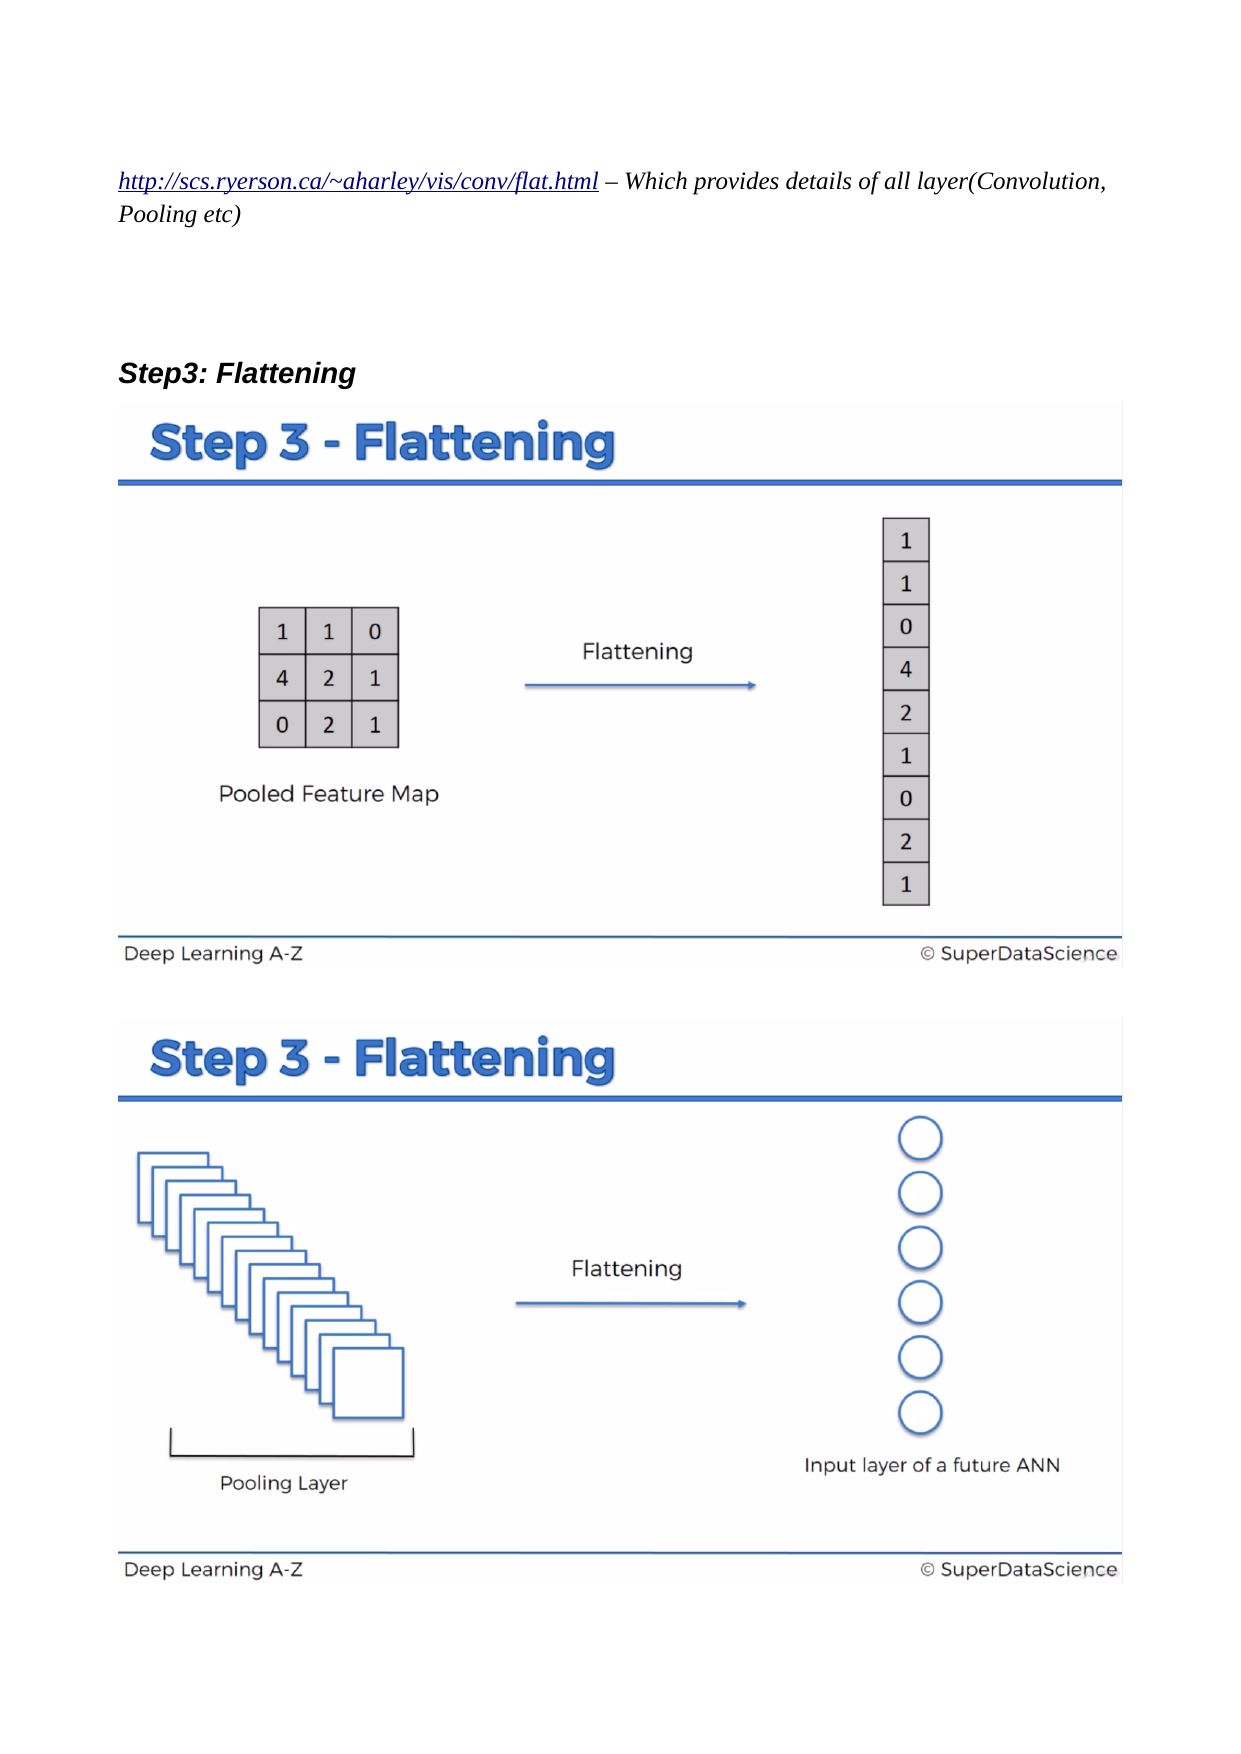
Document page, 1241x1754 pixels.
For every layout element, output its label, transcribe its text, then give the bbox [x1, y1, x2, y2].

text http://scs.ryerson.ca/~aharley/vis/conv/flat.html – Which provides details of all layer(Convolution, Pooling etc) [118, 166, 1122, 227]
picture [118, 402, 1123, 967]
subtitle Step3: Flattening [118, 356, 1122, 390]
picture [118, 1018, 1123, 1583]
